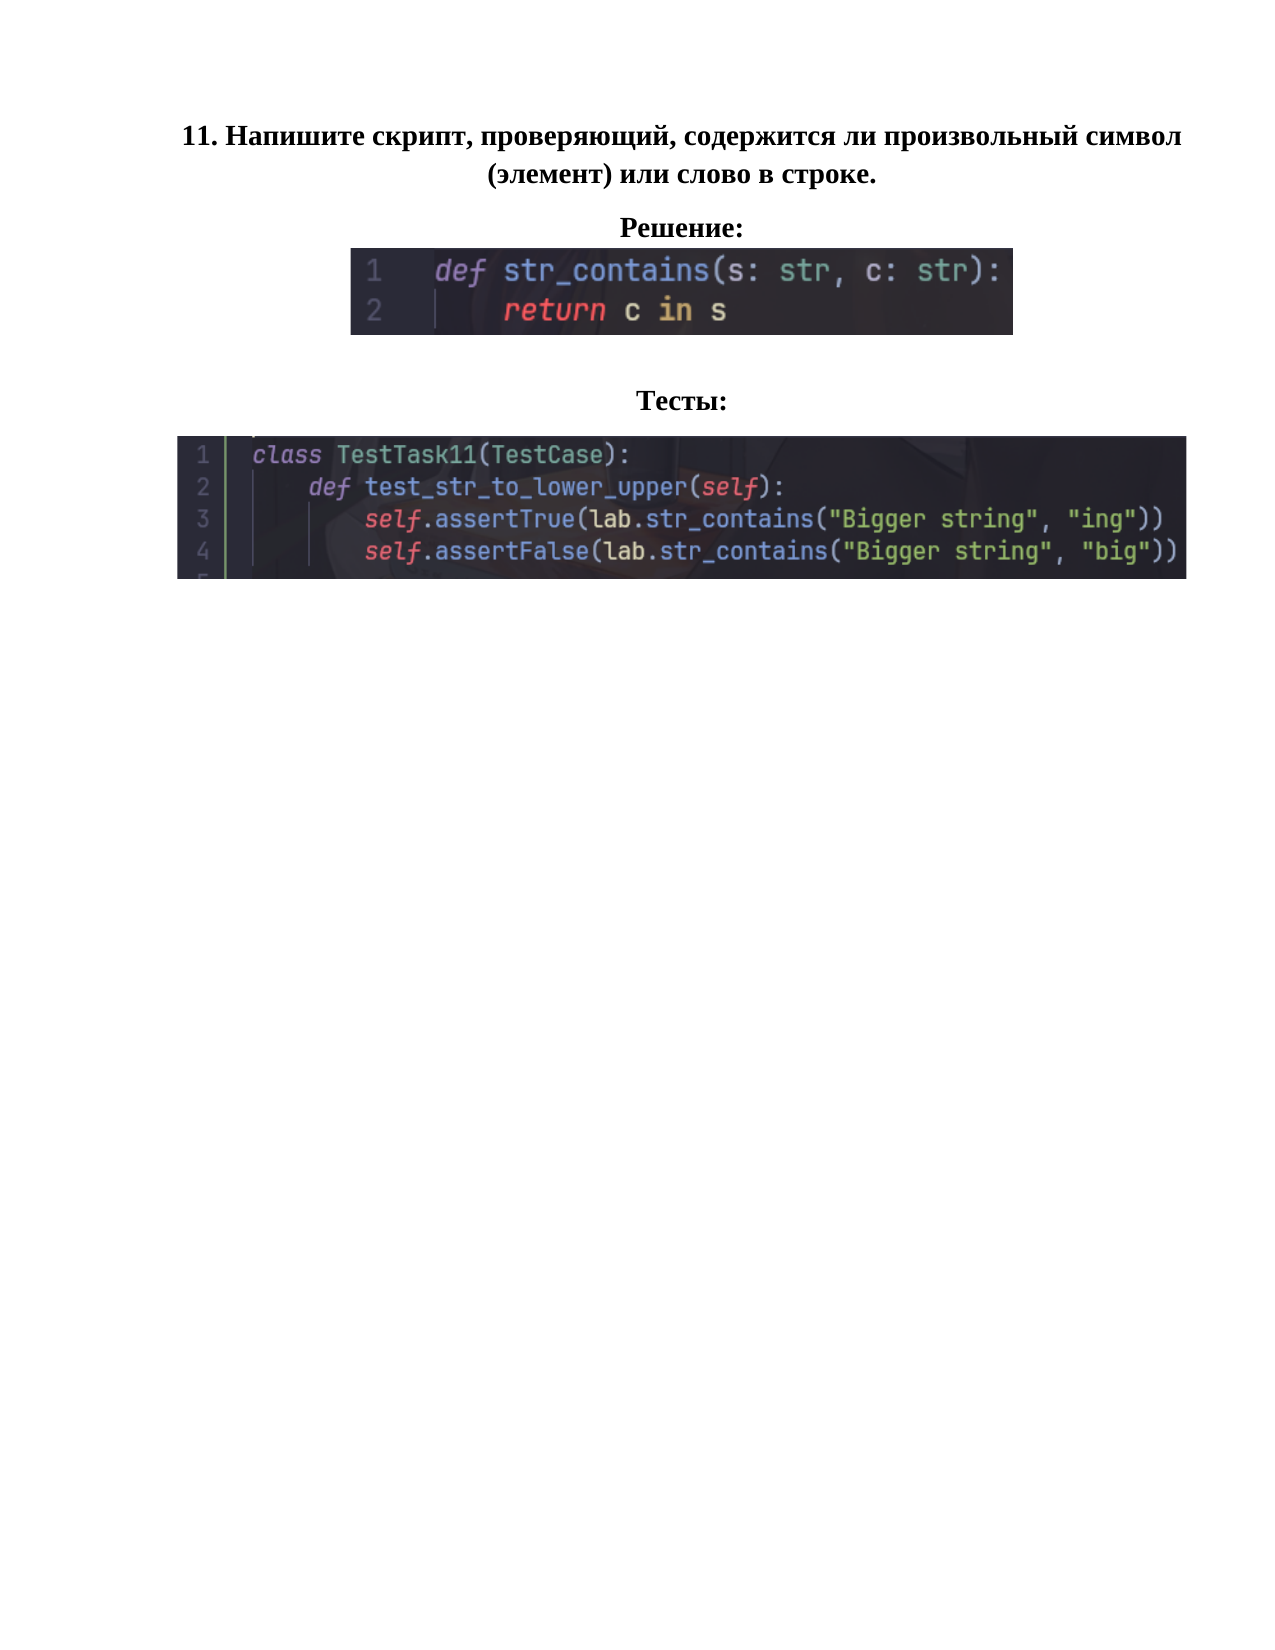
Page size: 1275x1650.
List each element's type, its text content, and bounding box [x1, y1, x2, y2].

text Тесты: [177, 383, 1186, 416]
picture [177, 436, 1187, 579]
text 11. Напишите скрипт, проверяющий, содержится ли произвольный символ (элемент) или слово в строке. [177, 118, 1186, 190]
picture [350, 248, 1013, 335]
text Решение: [177, 210, 1186, 243]
